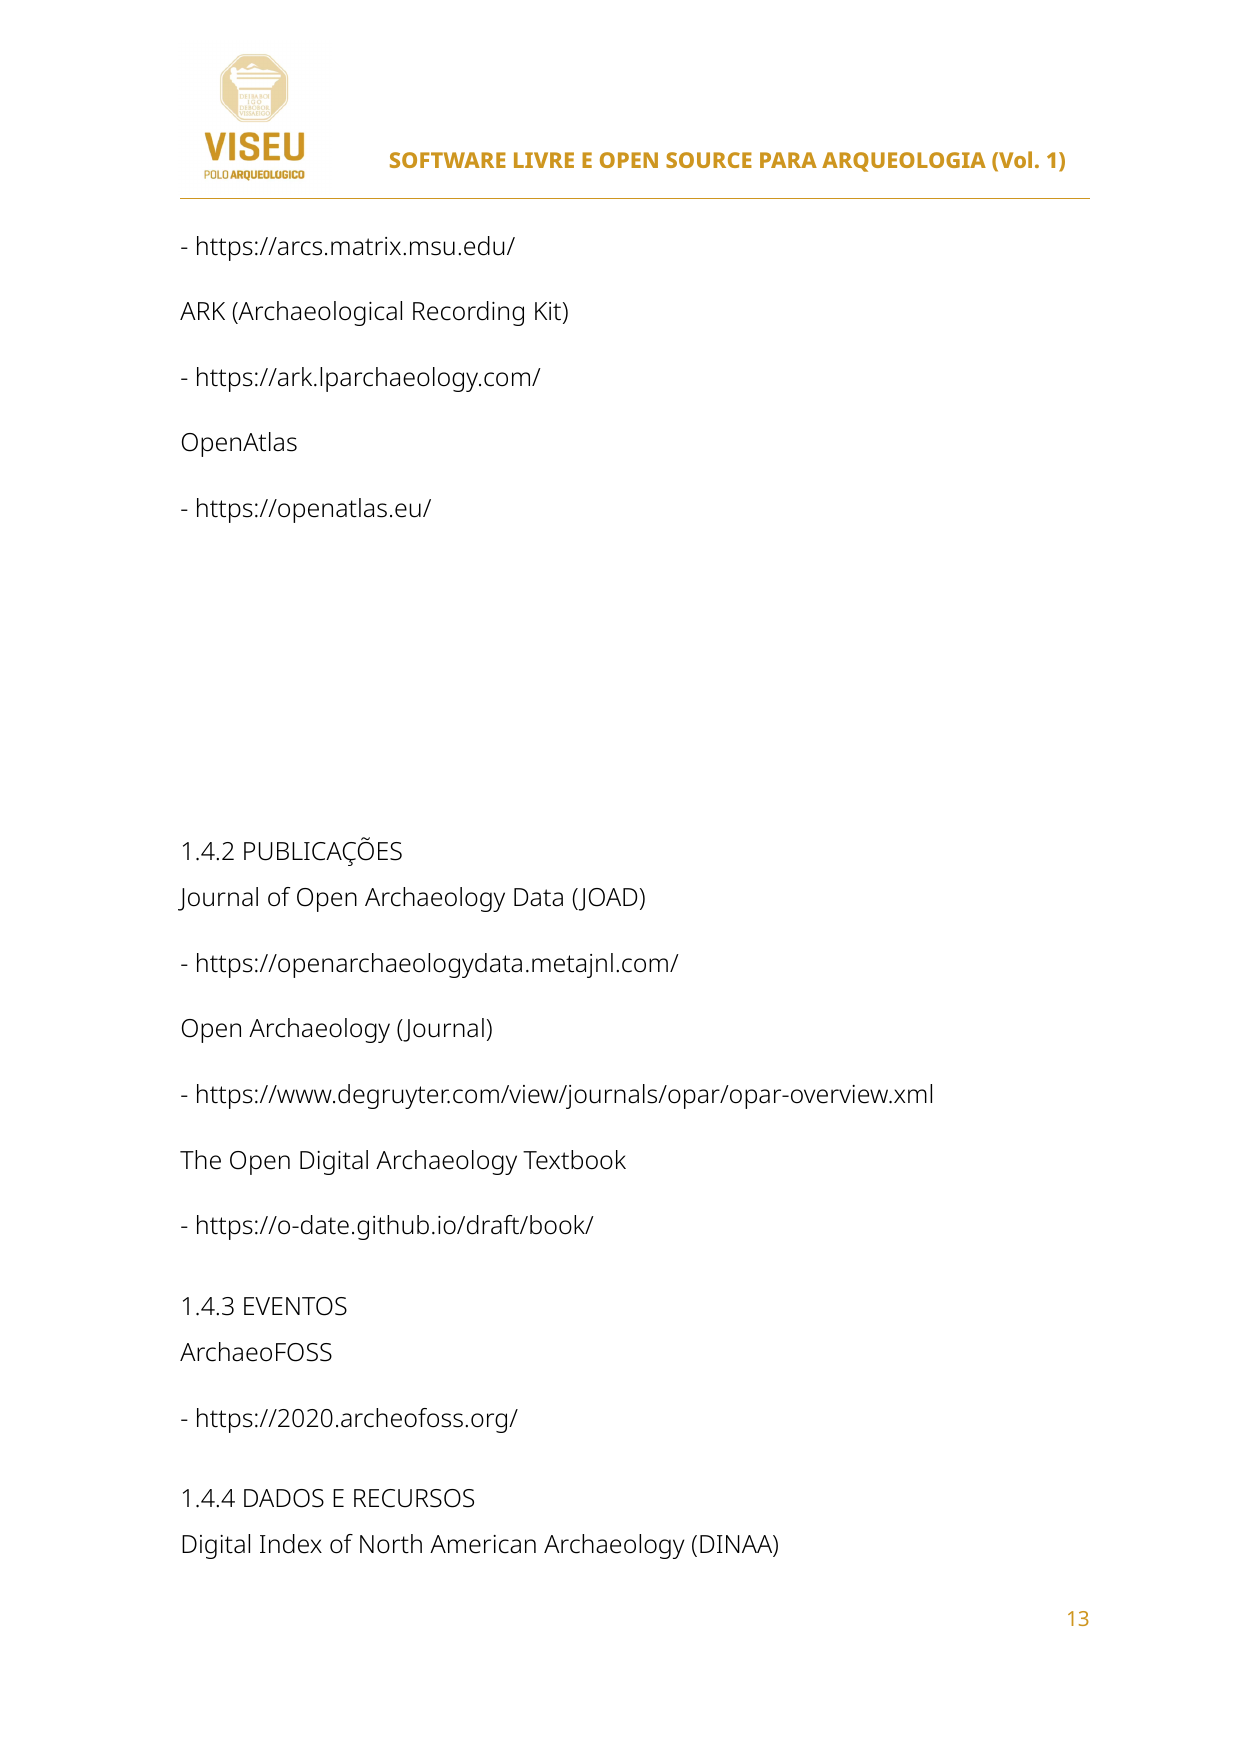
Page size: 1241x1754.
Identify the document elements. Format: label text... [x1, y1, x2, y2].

text ArchaeoFOSS [180, 1335, 1090, 1369]
text Digital Index of North American Archaeology (DINAA) [180, 1527, 1090, 1561]
text - https://arcs.matrix.msu.edu/ [180, 228, 1090, 262]
text ARK (Archaeological Recording Kit) [180, 294, 1090, 328]
subtitle 1.4.2 Publicações [180, 833, 1090, 867]
text Open Archaeology (Journal) [180, 1011, 1090, 1045]
text Journal of Open Archaeology Data (JOAD) [180, 880, 1090, 914]
text OpenAtlas [180, 425, 1090, 459]
text - https://openarchaeologydata.metajnl.com/ [180, 946, 1090, 979]
text - https://o-date.github.io/draft/book/ [180, 1208, 1090, 1242]
text - https://www.degruyter.com/view/journals/opar/opar-overview.xml [180, 1077, 1090, 1111]
subtitle 1.4.3 Eventos [180, 1288, 1090, 1322]
text - https://2020.archeofoss.org/ [180, 1400, 1090, 1434]
text - https://ark.lparchaeology.com/ [180, 359, 1090, 393]
subtitle 1.4.4 Dados e recursos [180, 1481, 1090, 1515]
text The Open Digital Archaeology Textbook [180, 1142, 1090, 1176]
text - https://openatlas.eu/ [180, 491, 1090, 525]
